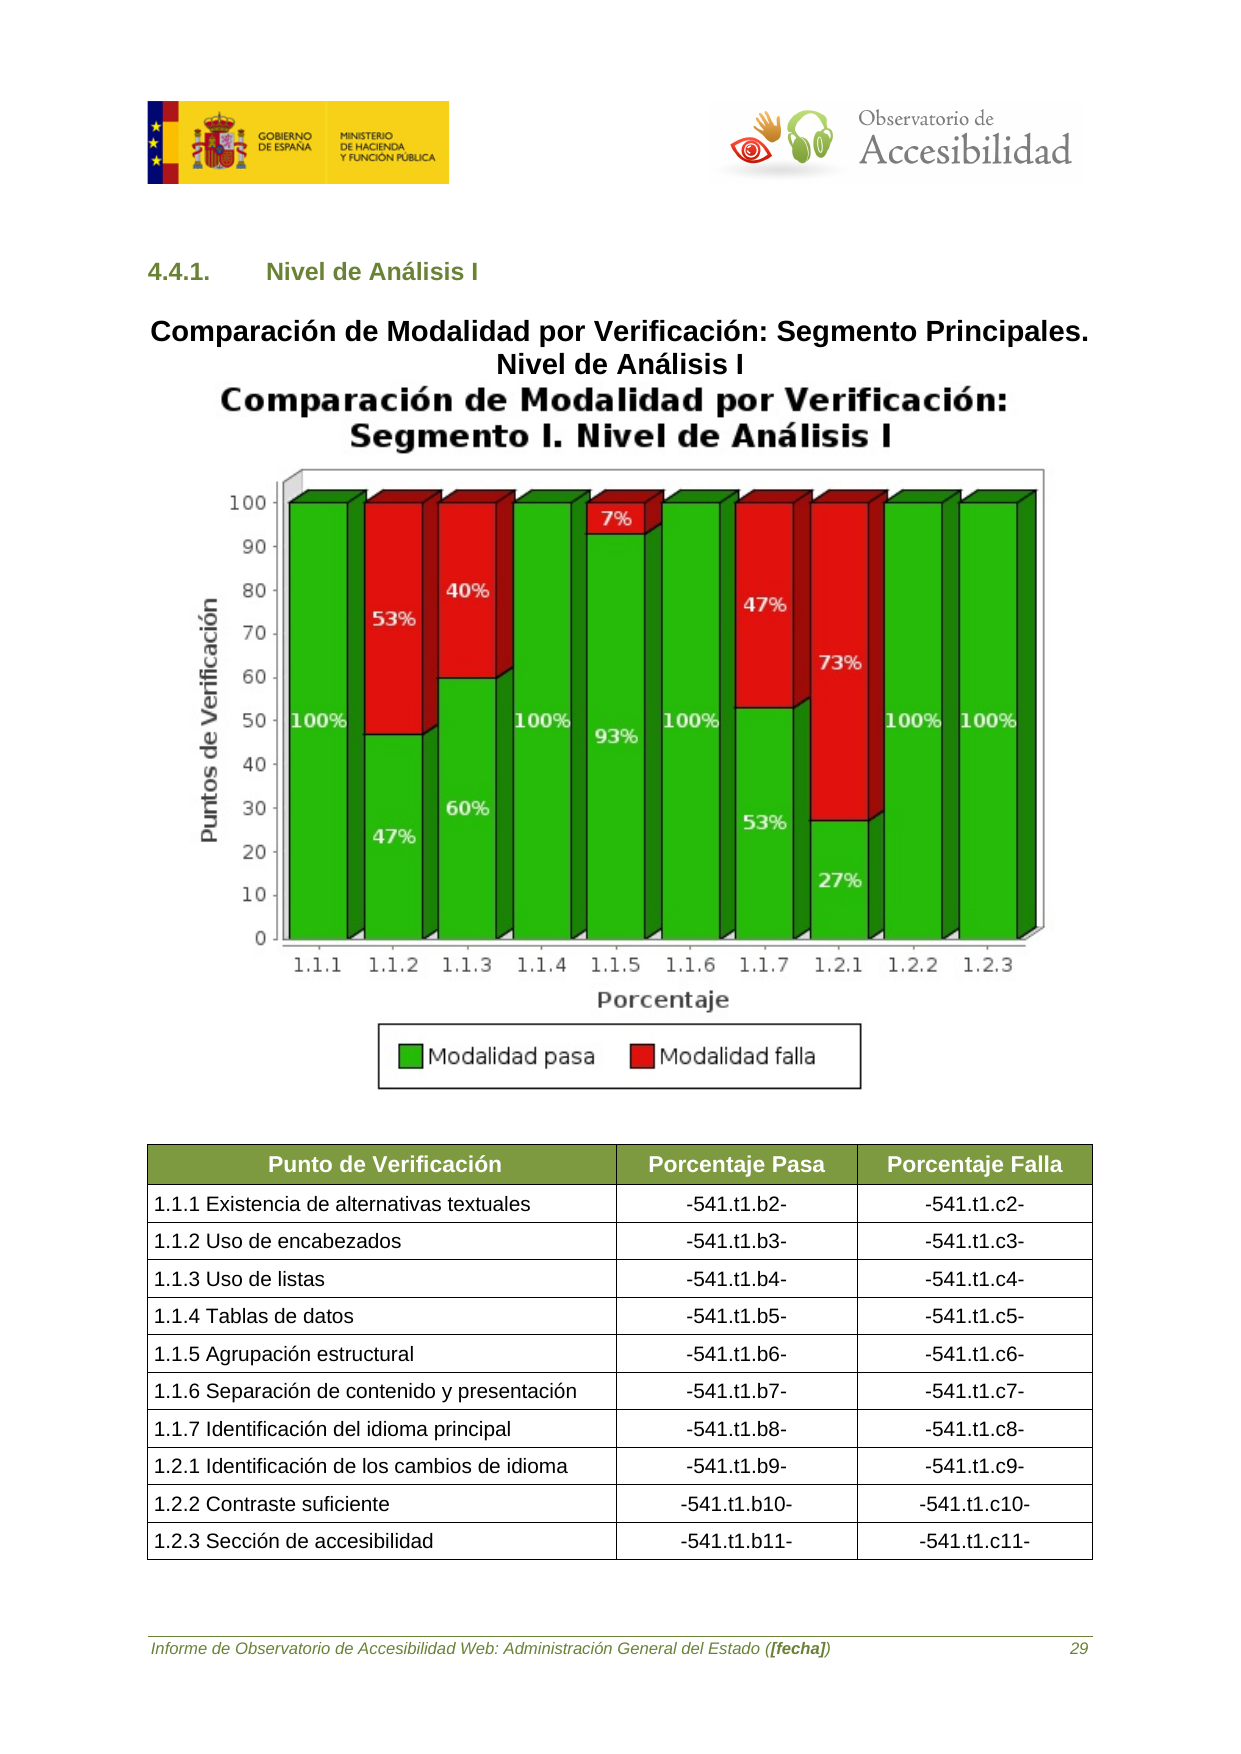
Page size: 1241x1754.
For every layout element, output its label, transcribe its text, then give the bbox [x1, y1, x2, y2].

table_cell -541.t1.b9- [617, 1448, 857, 1484]
table_cell -541.t1.c5- [858, 1298, 1092, 1334]
table_cell -541.t1.b8- [617, 1410, 857, 1447]
table_cell 1.1.2 Uso de encabezados [148, 1223, 616, 1259]
table_cell -541.t1.c4- [858, 1260, 1092, 1297]
table_header Punto de Verificación [148, 1145, 616, 1184]
table_cell -541.t1.c10- [858, 1485, 1092, 1522]
table_cell 1.1.1 Existencia de alternativas textuales [148, 1185, 616, 1222]
table_cell 1.2.1 Identificación de los cambios de idioma [148, 1448, 616, 1484]
table_cell -541.t1.c2- [858, 1185, 1092, 1222]
table_cell -541.t1.c7- [858, 1373, 1092, 1409]
table_cell 1.1.7 Identificación del idioma principal [148, 1410, 616, 1447]
table_cell -541.t1.c11- [858, 1523, 1092, 1559]
table_cell 1.1.4 Tablas de datos [148, 1298, 616, 1334]
picture [147, 101, 450, 184]
table_cell -541.t1.c6- [858, 1335, 1092, 1372]
table_cell 1.1.3 Uso de listas [148, 1260, 616, 1297]
table_cell -541.t1.b4- [617, 1260, 857, 1297]
table_header Porcentaje Falla [858, 1145, 1092, 1184]
table_cell -541.t1.b7- [617, 1373, 857, 1409]
table_cell -541.t1.b11- [617, 1523, 857, 1559]
table_cell 1.2.3 Sección de accesibilidad [148, 1523, 616, 1559]
table_cell 1.1.6 Separación de contenido y presentación [148, 1373, 616, 1409]
table_header Porcentaje Pasa [617, 1145, 857, 1184]
picture [710, 101, 1086, 184]
table_cell 1.1.5 Agrupación estructural [148, 1335, 616, 1372]
table_cell -541.t1.c8- [858, 1410, 1092, 1447]
table_cell -541.t1.b6- [617, 1335, 857, 1372]
table_cell -541.t1.c3- [858, 1223, 1092, 1259]
subtitle Nivel de Análisis I [148, 257, 1092, 286]
picture [178, 380, 1062, 1091]
table_cell -541.t1.b5- [617, 1298, 857, 1334]
table_cell -541.t1.b2- [617, 1185, 857, 1222]
text Comparación de Modalidad por Verificación: Segmento Principales. Nivel de Análisis I [148, 314, 1092, 381]
table_cell 1.2.2 Contraste suficiente [148, 1485, 616, 1522]
table_cell -541.t1.b3- [617, 1223, 857, 1259]
table_cell -541.t1.c9- [858, 1448, 1092, 1484]
table_cell -541.t1.b10- [617, 1485, 857, 1522]
